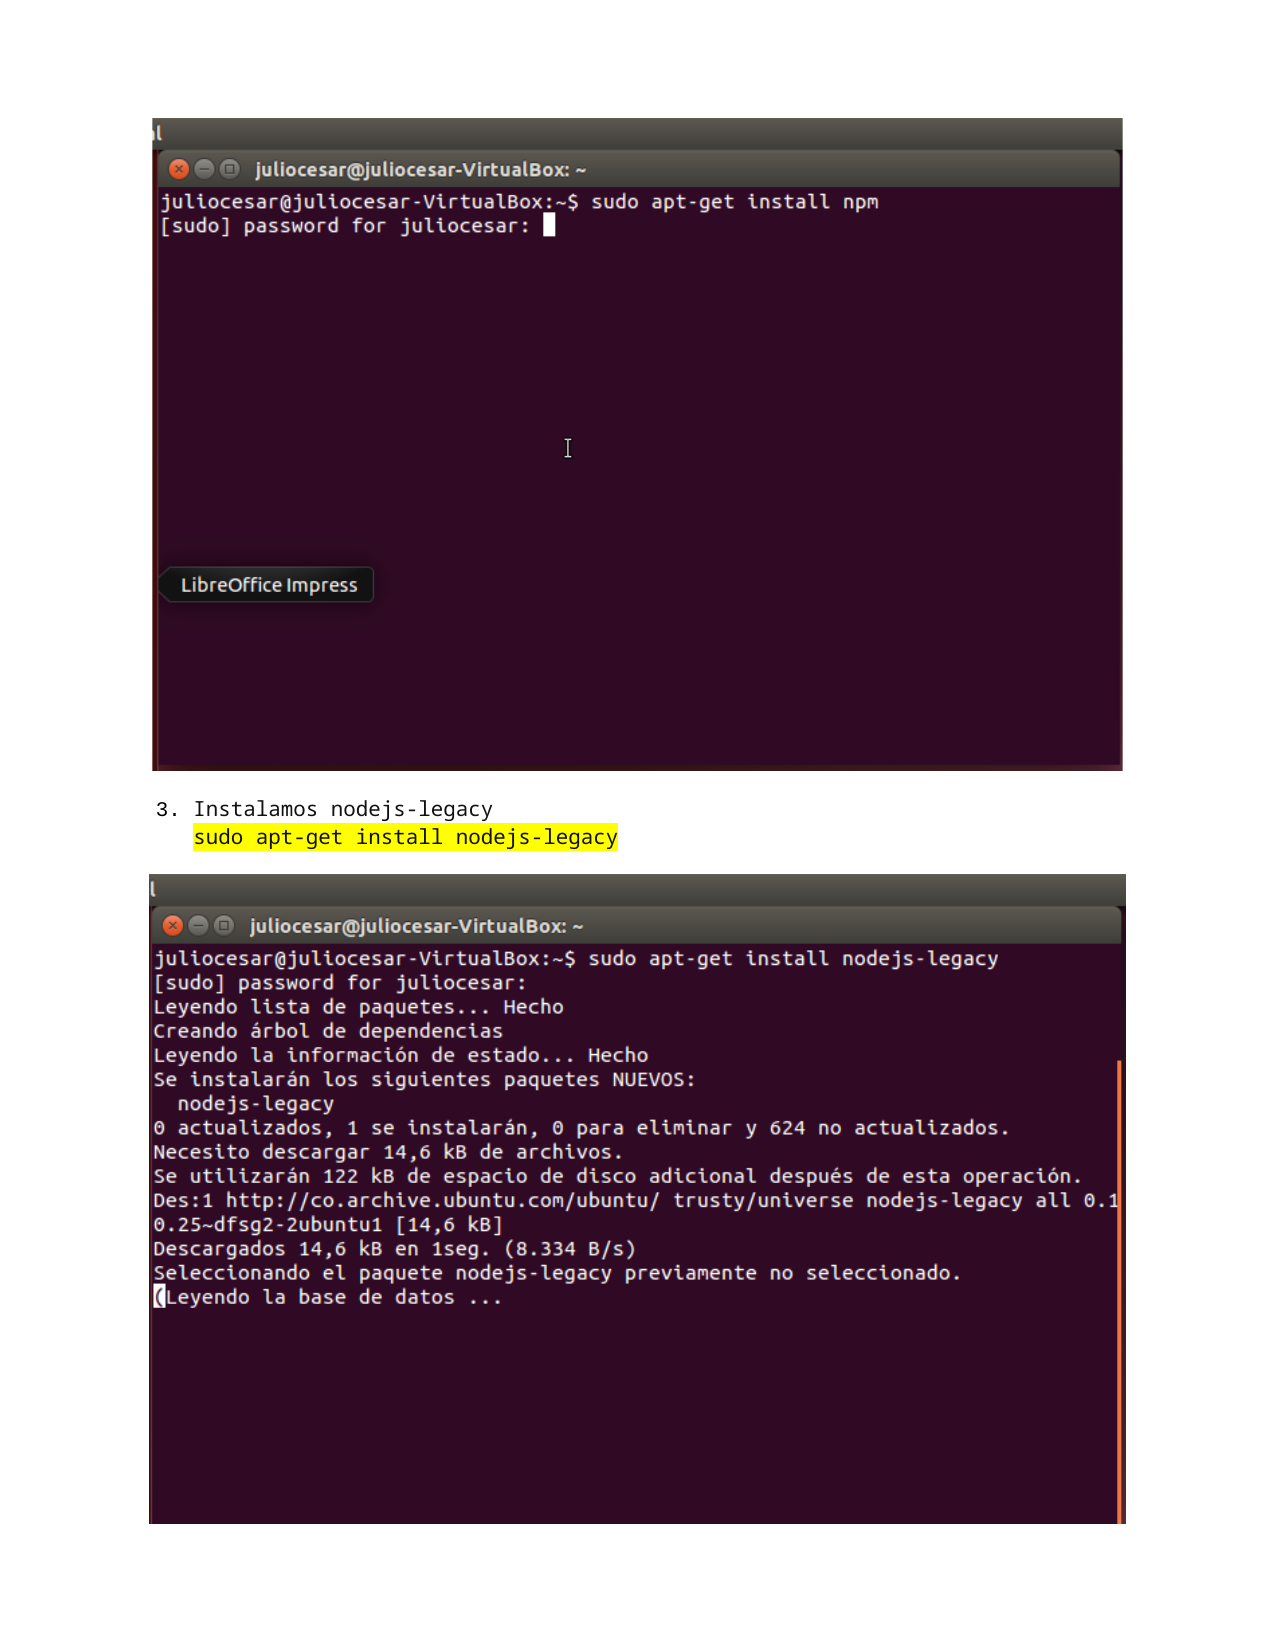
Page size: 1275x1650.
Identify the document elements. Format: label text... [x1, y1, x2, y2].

picture [152, 118, 1123, 771]
picture [149, 874, 1126, 1524]
list Instalamos nodejs-legacy [156, 794, 1157, 822]
list sudo apt-get install nodejs-legacy [156, 822, 1157, 851]
